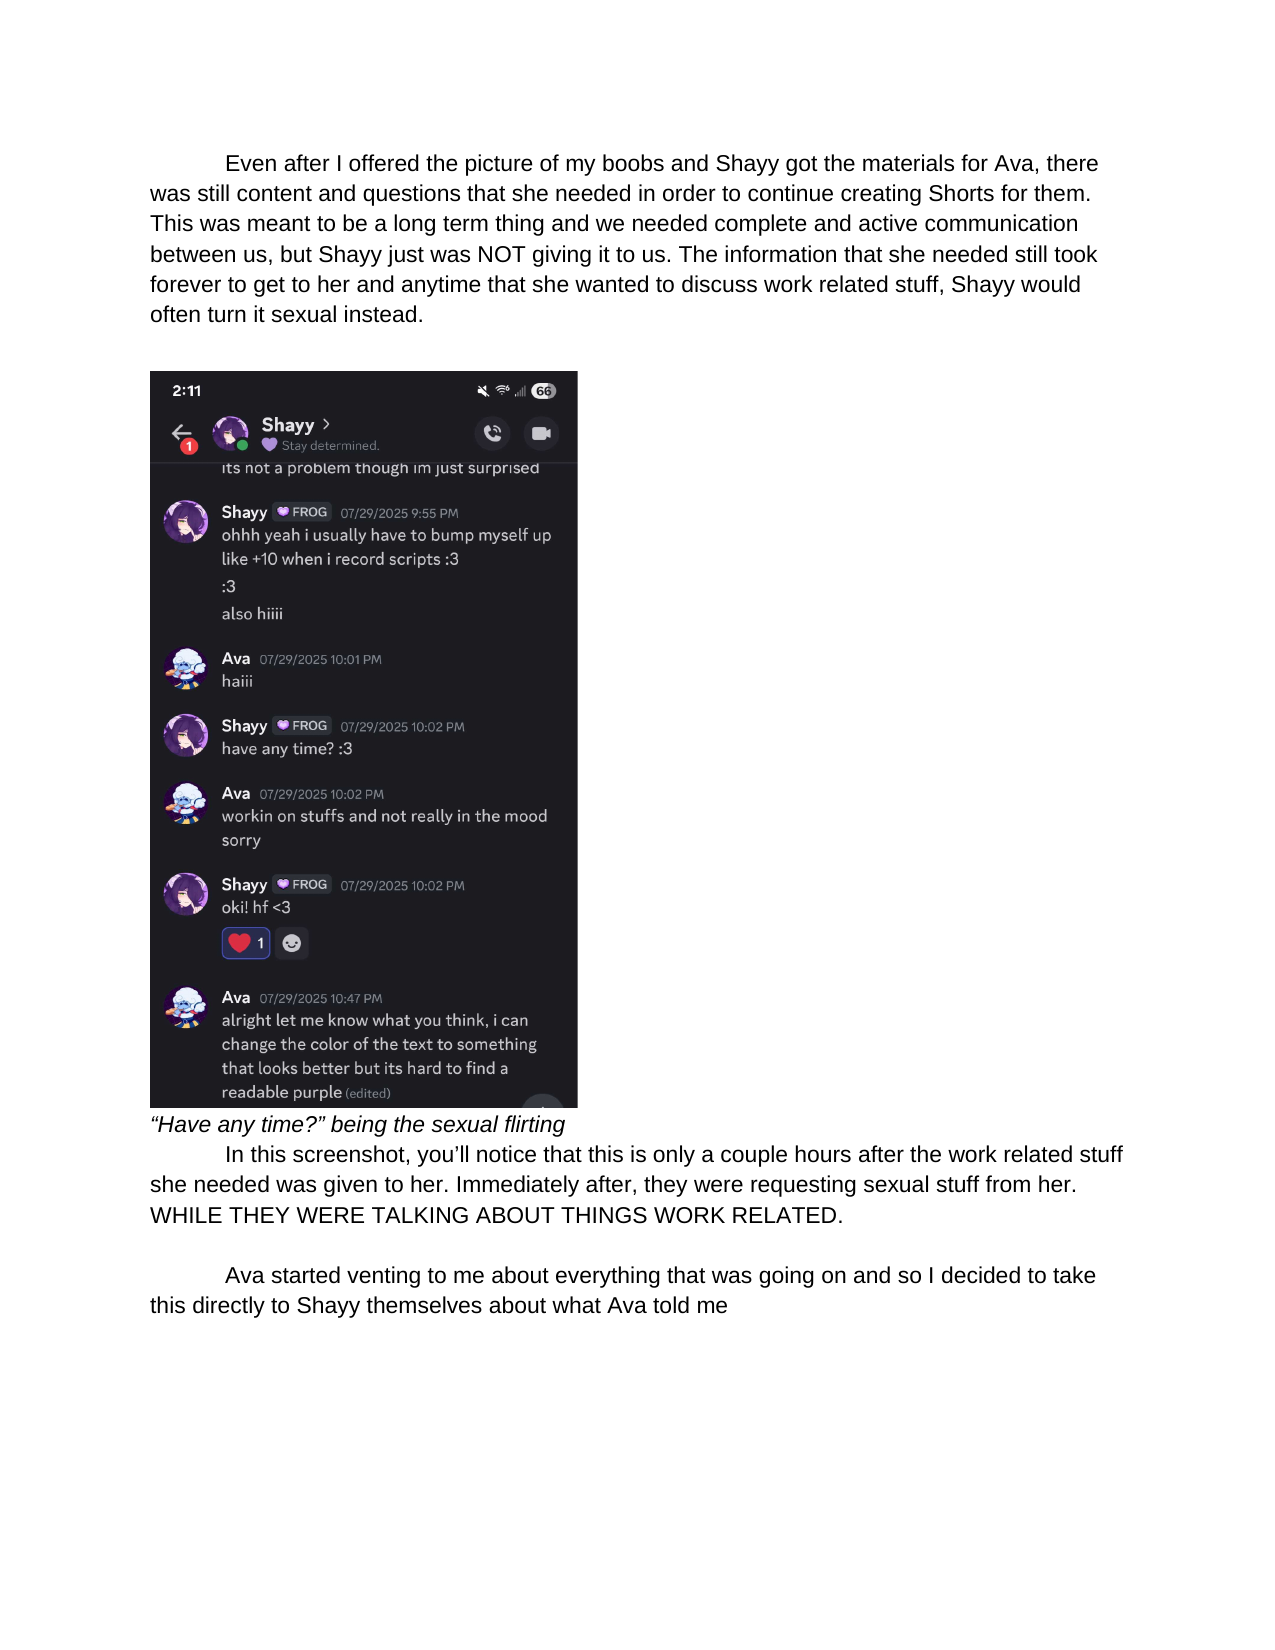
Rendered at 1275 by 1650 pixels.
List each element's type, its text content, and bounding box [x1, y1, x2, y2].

picture [150, 621, 578, 1108]
text “Have any time?” being the sexual flirting [150, 1111, 1125, 1137]
text Even after I offered the picture of my boobs and Shayy got the materials for Ava, there was still content and questions that she needed in order to continue creating Shorts for them. This was meant to be a long term thing and we needed complete and active communication between us, but Shayy just was NOT giving it to us. The information that she needed still took forever to get to her and anytime that she wanted to discuss work related stuff, Shayy would often turn it sexual instead. [150, 150, 1125, 327]
text In this screenshot, you’ll notice that this is only a couple hours after the work related stuff she needed was given to her. Immediately after, they were requesting sexual stuff from her. WHILE THEY WERE TALKING ABOUT THINGS WORK RELATED. [150, 1141, 1125, 1228]
text Ava started venting to me about everything that was going on and so I decided to take this directly to Shayy themselves about what Ava told me [150, 1262, 1125, 1318]
